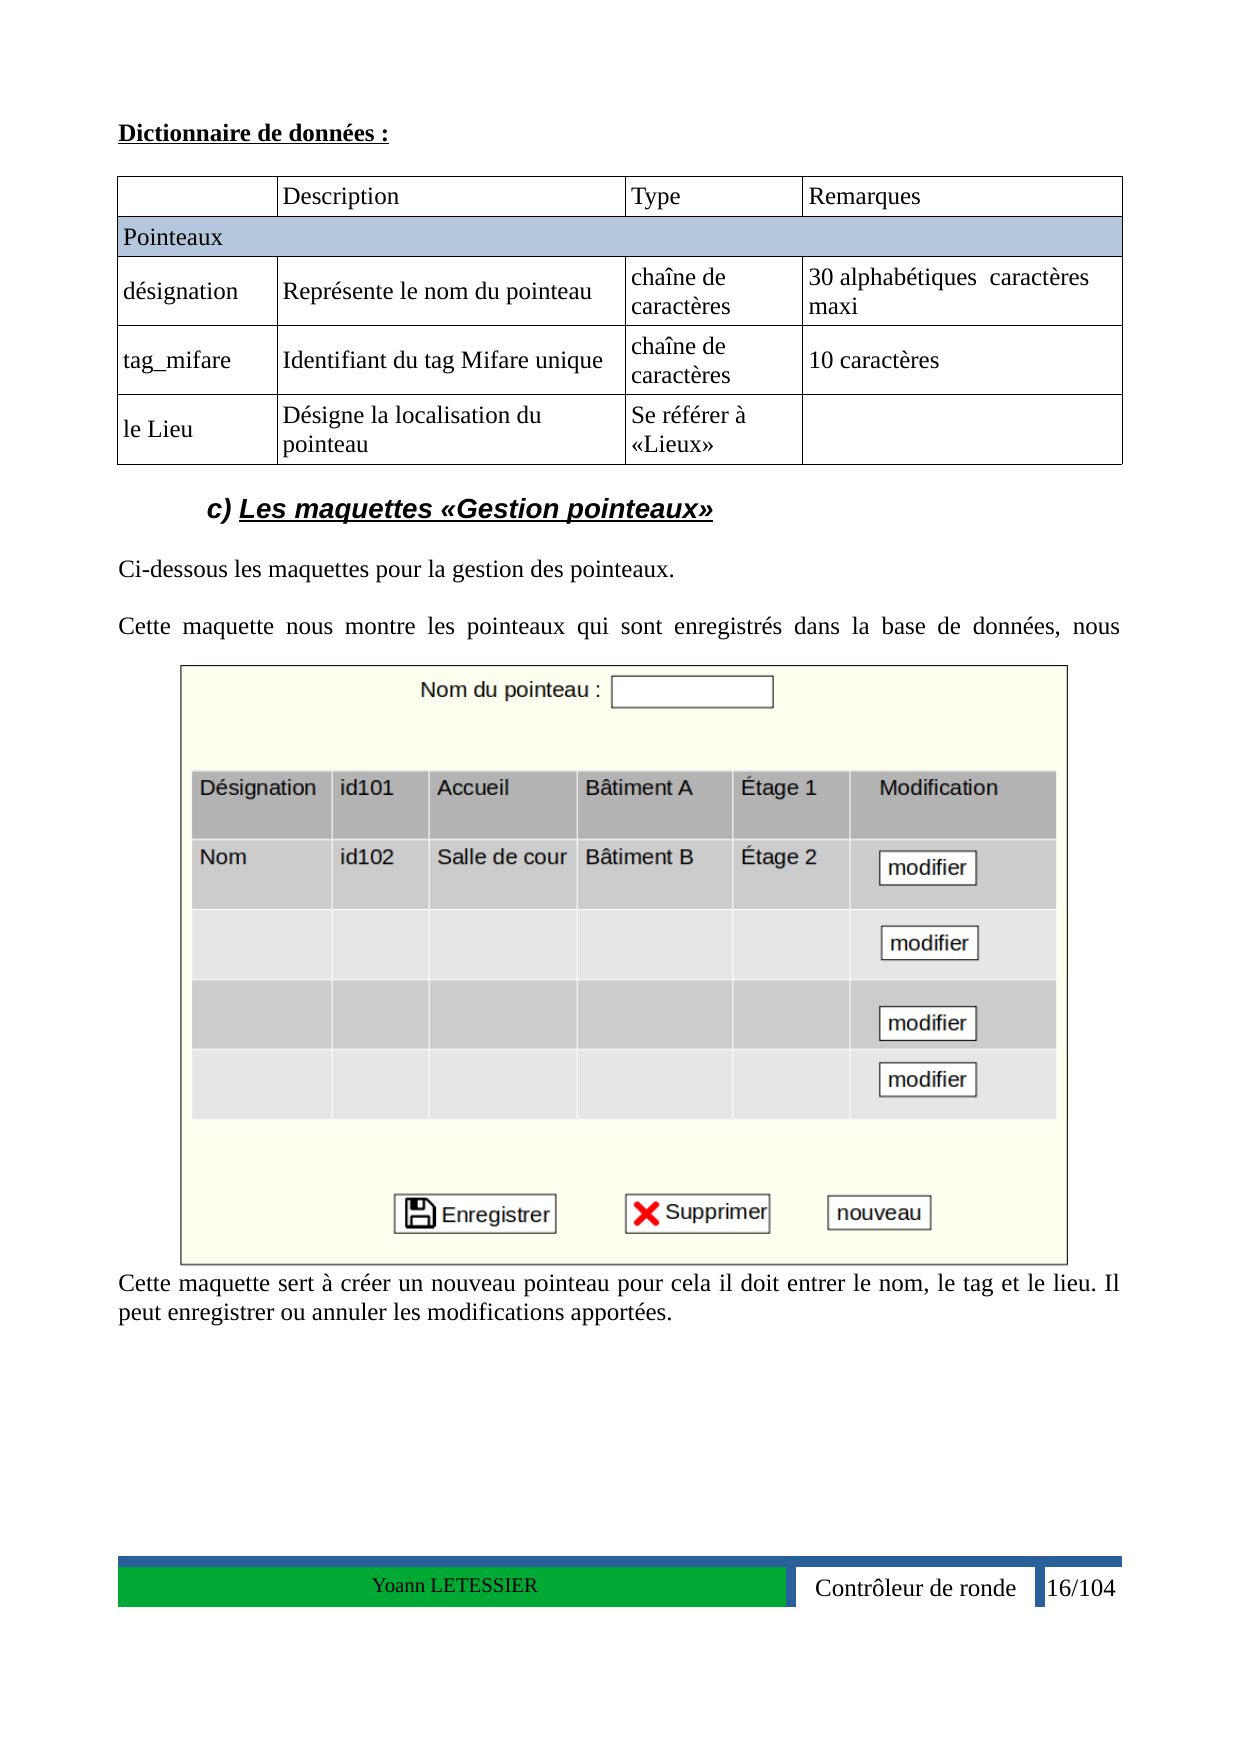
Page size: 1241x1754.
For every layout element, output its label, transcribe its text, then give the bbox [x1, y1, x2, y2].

table_cell 10 caractères [803, 326, 1122, 394]
table_cell [803, 395, 1122, 463]
table_cell Identifiant du tag Mifare unique [278, 326, 625, 394]
table_cell tag_mifare [118, 326, 277, 394]
subtitle Les maquettes «Gestion pointeaux» [118, 492, 1122, 524]
picture [175, 664, 1069, 1268]
table_cell désignation [118, 257, 277, 325]
table_cell chaîne de caractères [626, 257, 802, 325]
table_cell chaîne de caractères [626, 326, 802, 394]
table_cell Pointeaux [118, 217, 1122, 256]
text Cette maquette sert à créer un nouveau pointeau pour cela il doit entrer le nom, le tag et le lieu. Il peut enregistrer ou annuler les modifications apportées. [118, 1202, 1122, 1325]
table_header Description [278, 177, 625, 216]
table_header Remarques [803, 177, 1122, 216]
text Ci-dessous les maquettes pour la gestion des pointeaux. [118, 554, 1122, 582]
table_cell le Lieu [118, 395, 277, 463]
table_cell 30 alphabétiques caractères maxi [803, 257, 1122, 325]
text Cette maquette nous montre les pointeaux qui sont enregistrés dans la base de données, nous pouvons créer, modifier des pointeaux et enregistrer les modifications apportées. [118, 611, 1122, 669]
text Dictionnaire de données : [118, 118, 1122, 147]
table_cell Désigne la localisation du pointeau [278, 395, 625, 463]
table_cell Se référer à «Lieux» [626, 395, 802, 463]
table_header [118, 177, 277, 216]
table_header Type [626, 177, 802, 216]
table_cell Représente le nom du pointeau [278, 257, 625, 325]
